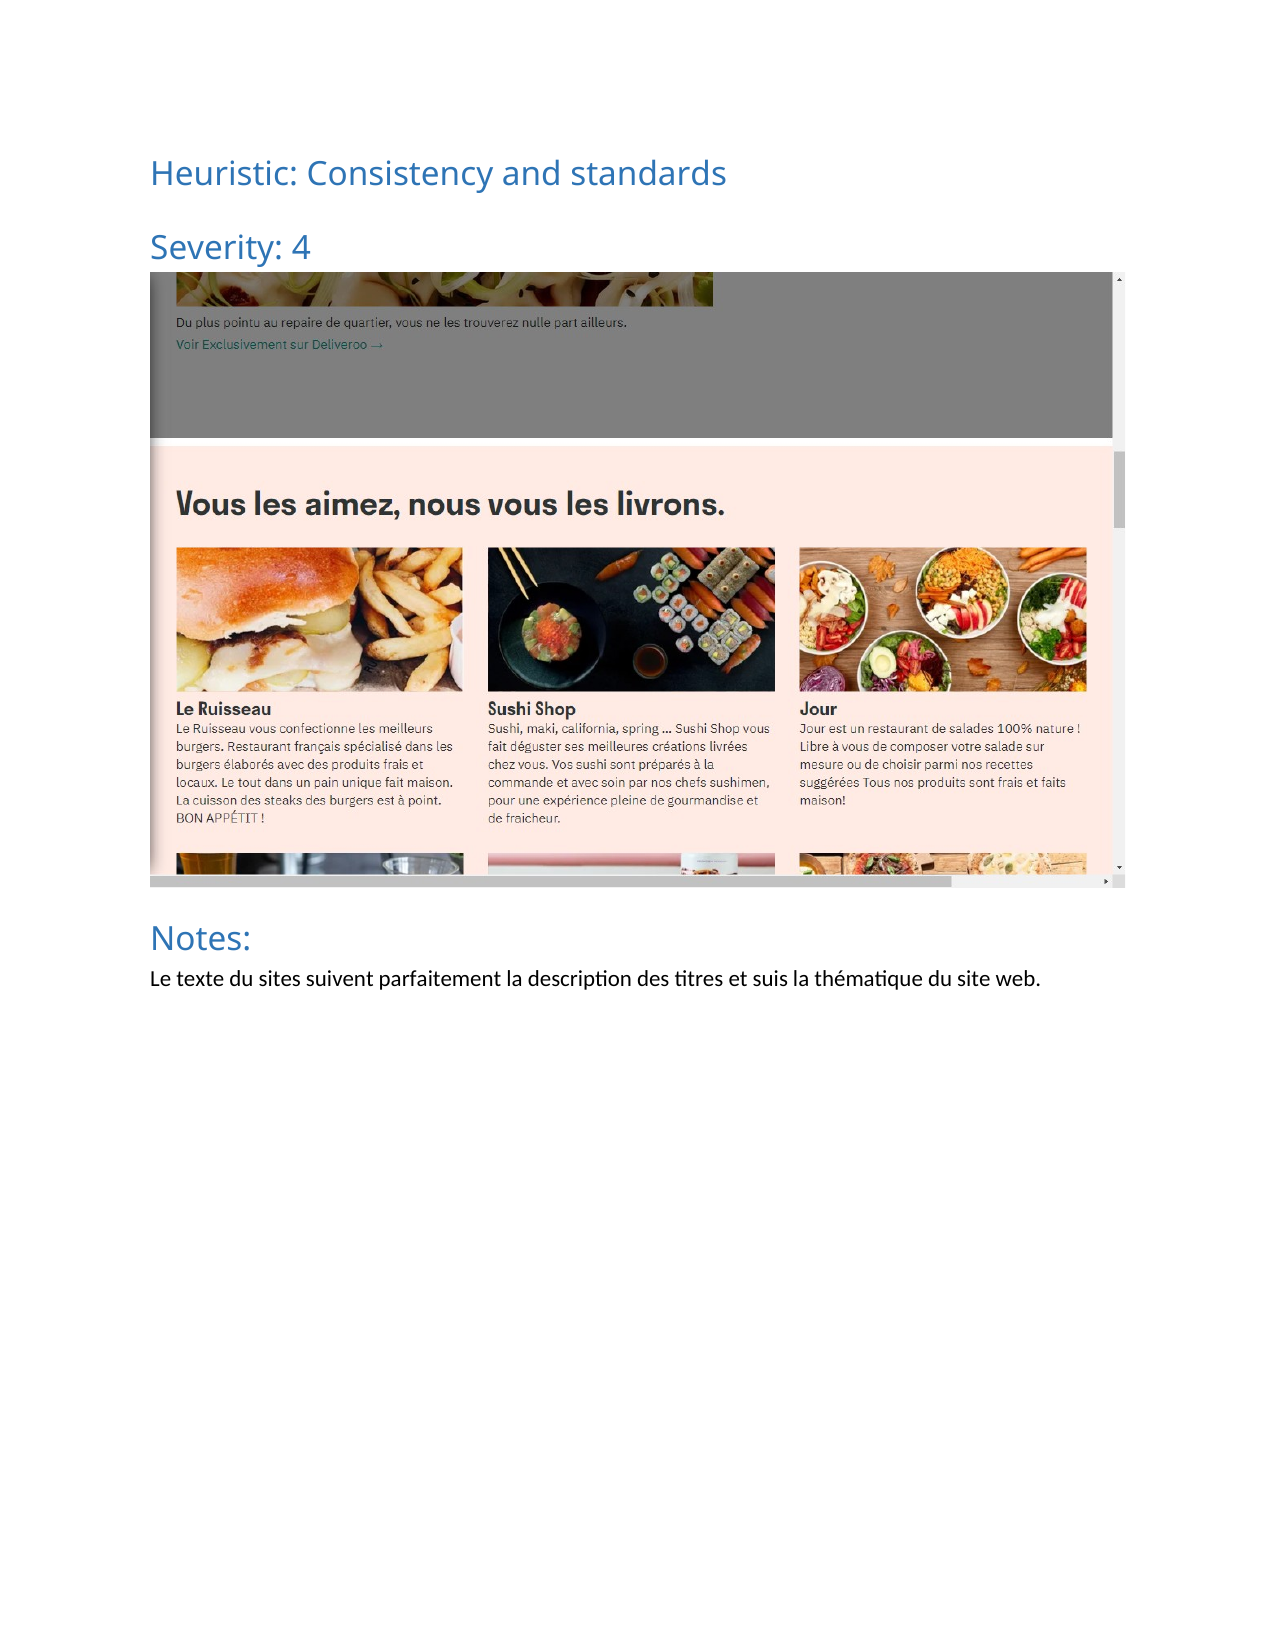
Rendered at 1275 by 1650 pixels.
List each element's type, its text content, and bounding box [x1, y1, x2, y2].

text Le texte du sites suivent parfaitement la description des titres et suis la thématique du site web. [150, 964, 1125, 992]
picture [150, 272, 1125, 888]
subtitle Heuristic: Consistency and standards [150, 150, 1125, 195]
subtitle Notes: [150, 915, 1125, 960]
subtitle Severity: 4 [150, 224, 1125, 269]
